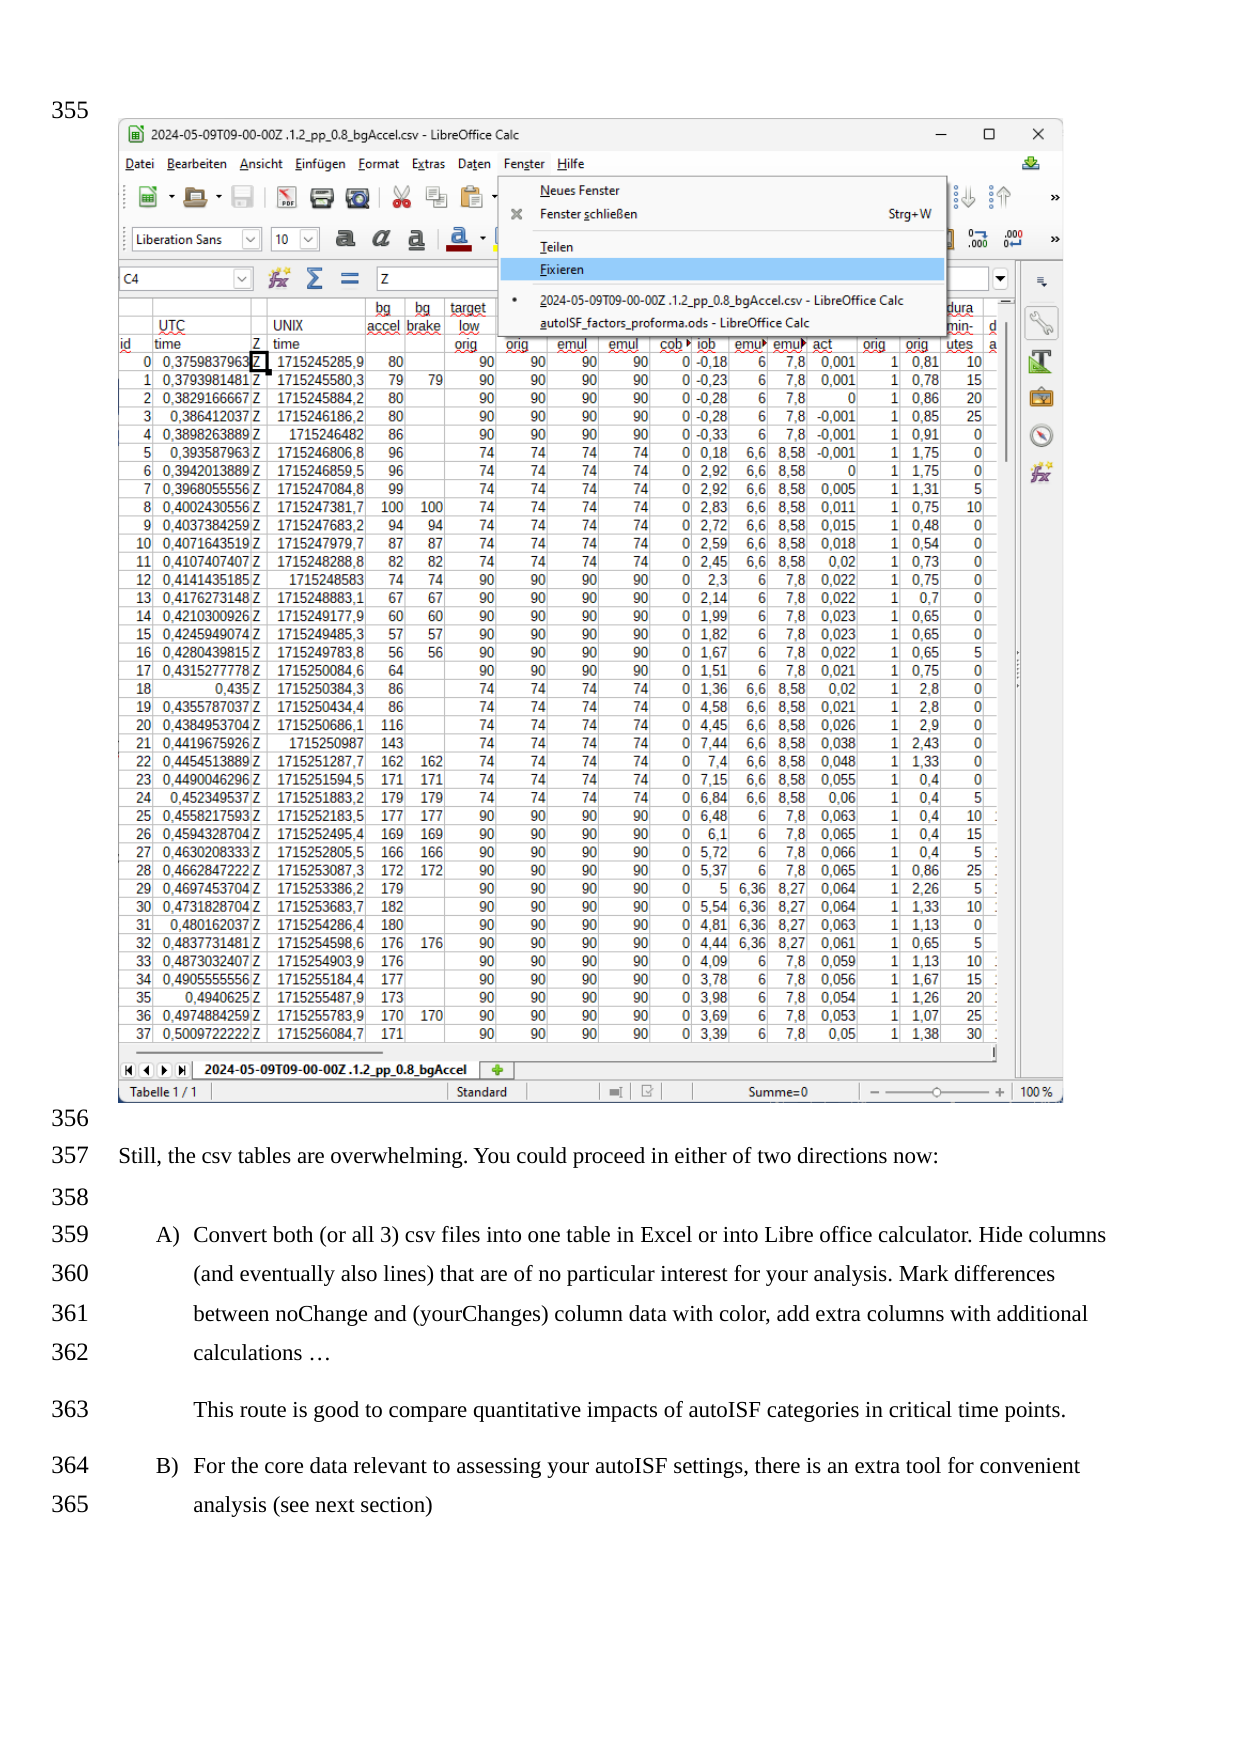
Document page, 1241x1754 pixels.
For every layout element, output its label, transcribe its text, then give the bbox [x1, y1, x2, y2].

text Still, the csv tables are overwhelming. You could proceed in either of two directions now: [118, 1142, 1122, 1168]
list For the core data relevant to assessing your autoISF settings, there is an extra tool for convenient analysis (see next section) [156, 1452, 1122, 1518]
list Convert both (or all 3) csv files into one table in Excel or into Libre office calculator. Hide columns (and eventually also lines) that are of no particular interest for your analysis. Mark differences between noChange and (yourChanges) column data with color, add extra columns with additional calculations … [156, 1221, 1122, 1366]
list This route is good to compare quantitative impacts of autoISF categories in critical time points. [193, 1396, 1122, 1422]
